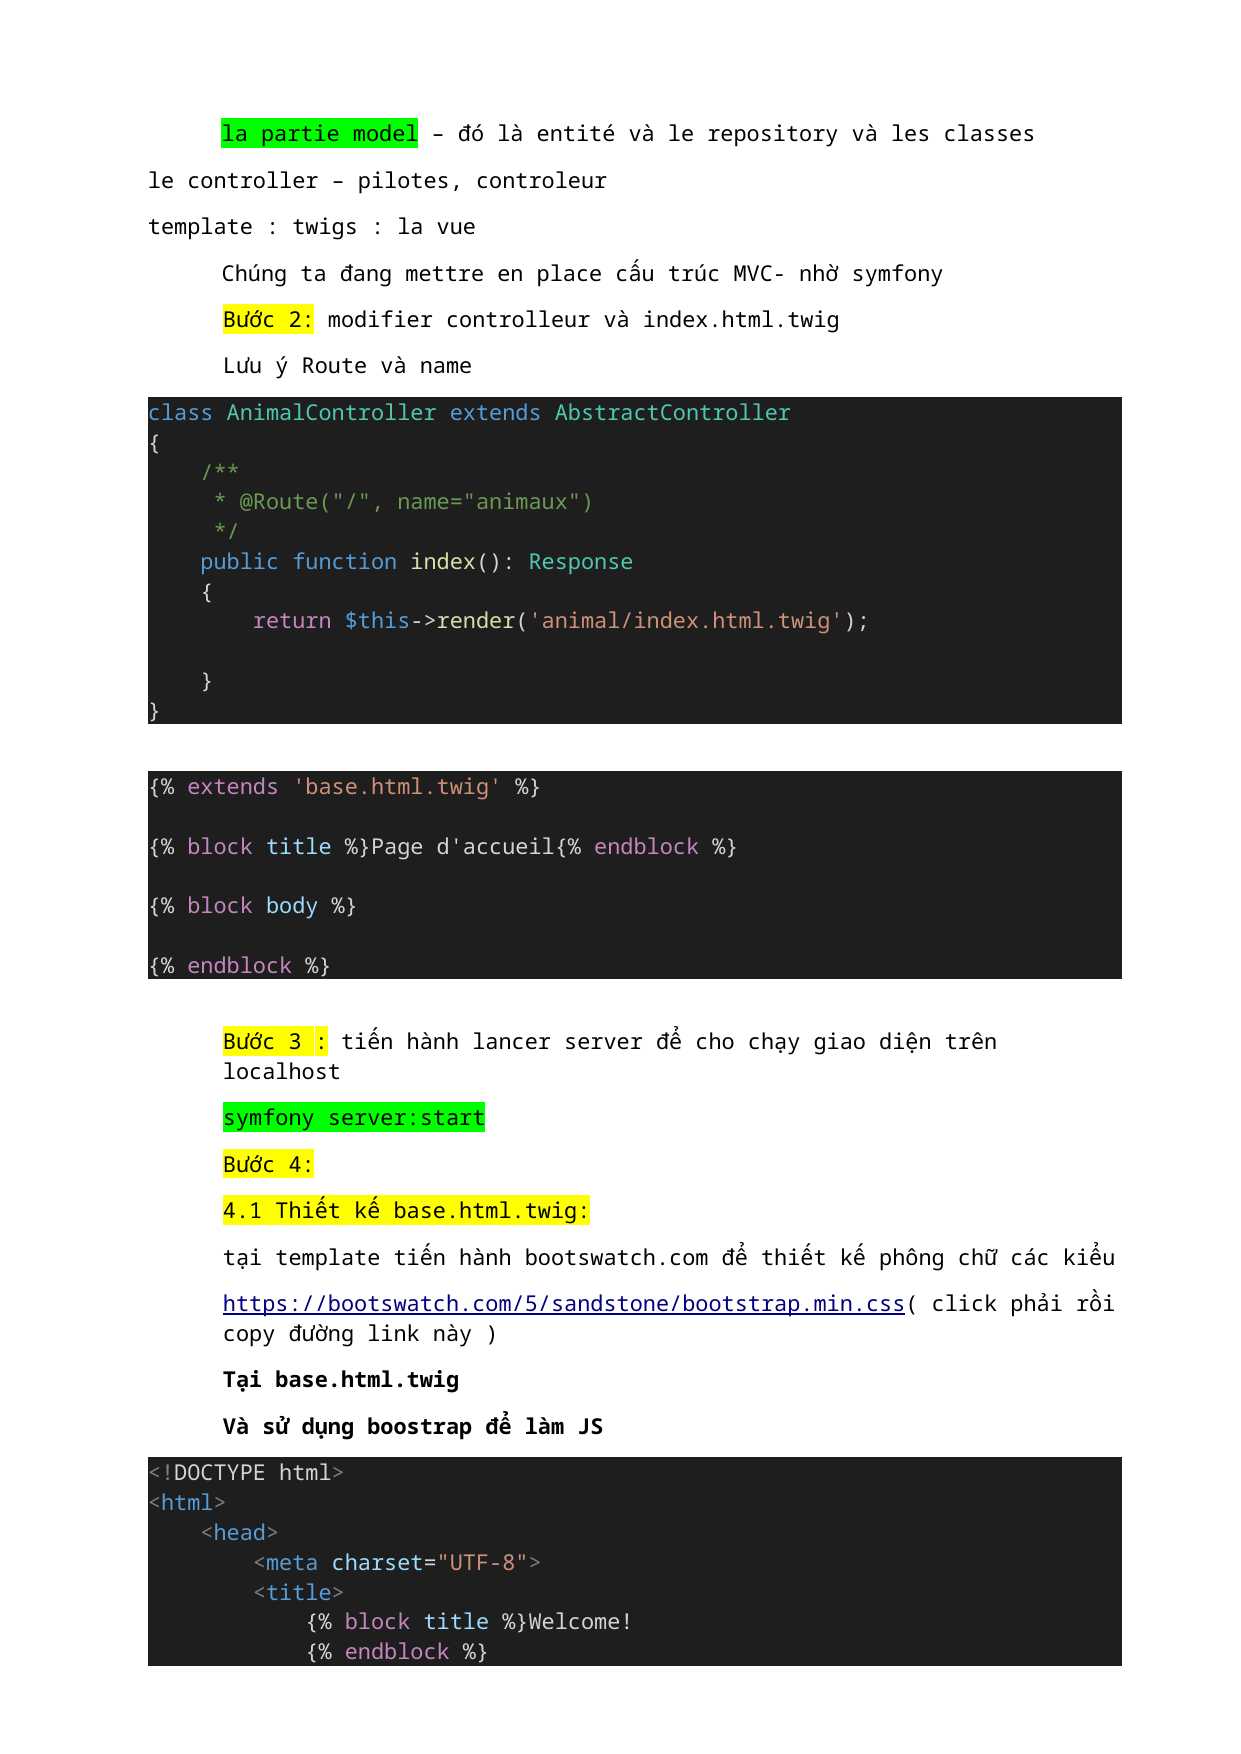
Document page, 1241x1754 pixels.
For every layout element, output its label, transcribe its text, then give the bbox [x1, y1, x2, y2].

list https://bootswatch.com/5/sandstone/bootstrap.min.css( click phải rồi copy đường link này ) [223, 1288, 1122, 1348]
text public function index(): Response [148, 546, 1122, 576]
text le controller – pilotes, controleur [148, 164, 1122, 194]
list 4.1 Thiết kế base.html.twig: [223, 1195, 1122, 1225]
list symfony server:start [223, 1102, 1122, 1132]
text } [148, 695, 1122, 724]
text Chúng ta đang mettre en place cấu trúc MVC- nhờ symfony [148, 257, 1122, 287]
text class AnimalController extends AbstractController [148, 397, 1122, 427]
text {% block title %}Page d'accueil{% endblock %} [148, 831, 1122, 860]
text {% extends 'base.html.twig' %} [148, 771, 1122, 801]
list Lưu ý Route và name [223, 350, 1122, 380]
text {% block body %} [148, 890, 1122, 920]
text { [148, 576, 1122, 605]
list Bước 2: modifier controlleur và index.html.twig [223, 304, 1122, 334]
text } [148, 665, 1122, 695]
list Tại base.html.twig [223, 1364, 1122, 1394]
text <html> [148, 1487, 1122, 1517]
text <title> [148, 1576, 1122, 1606]
list Bước 4: [223, 1149, 1122, 1178]
text /** [148, 456, 1122, 486]
text template : twigs : la vue [148, 211, 1122, 241]
text <meta charset="UTF-8"> [148, 1547, 1122, 1576]
text {% endblock %} [148, 950, 1122, 979]
text * @Route("/", name="animaux") [148, 486, 1122, 516]
text la partie model – đó là entité và le repository và les classes [148, 118, 1122, 148]
text */ [148, 516, 1122, 546]
text {% block title %}Welcome! [148, 1606, 1122, 1636]
list tại template tiến hành bootswatch.com để thiết kế phông chữ các kiểu [223, 1242, 1122, 1271]
text return $this->render('animal/index.html.twig'); [148, 605, 1122, 635]
text { [148, 427, 1122, 456]
list Bước 3 : tiến hành lancer server để cho chạy giao diện trên localhost [223, 1026, 1122, 1086]
list Và sử dụng boostrap để làm JS [223, 1411, 1122, 1441]
text <!DOCTYPE html> [148, 1457, 1122, 1487]
text <head> [148, 1517, 1122, 1547]
text {% endblock %} [148, 1636, 1122, 1666]
